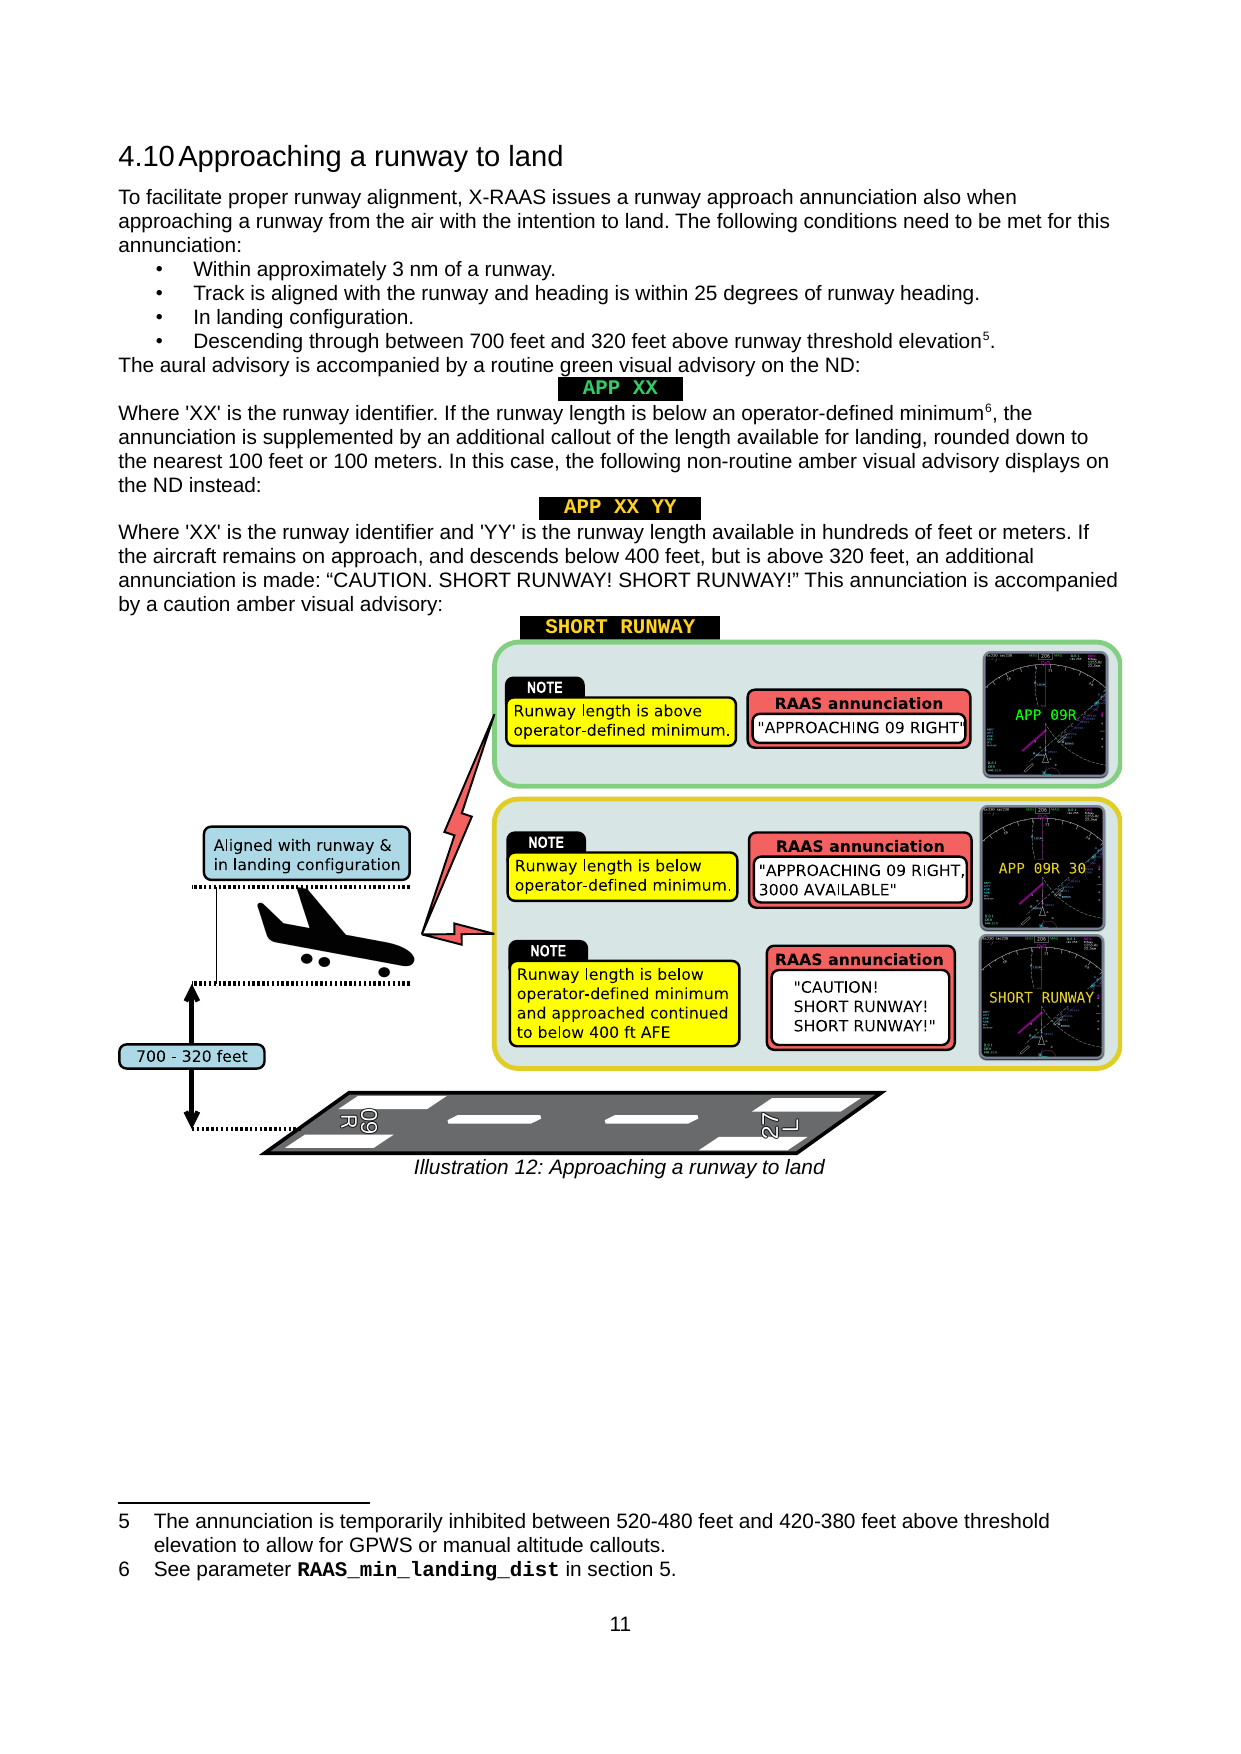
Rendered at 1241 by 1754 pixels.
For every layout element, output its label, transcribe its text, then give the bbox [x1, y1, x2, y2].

text APP XX [118, 377, 1122, 401]
list In landing configuration. [156, 305, 1122, 329]
text The aural advisory is accompanied by a routine green visual advisory on the ND: [118, 353, 1122, 377]
list Descending through between 700 feet and 320 feet above runway threshold elevation. [156, 329, 1122, 353]
list Within approximately 3 nm of a runway. [156, 257, 1122, 281]
text Illustration 12: Approaching a runway to land [118, 1156, 1122, 1179]
text APP XX YY [118, 497, 1122, 520]
text Where 'XX' is the runway identifier and 'YY' is the runway length available in hundreds of feet or meters. If the aircraft remains on approach, and descends below 400 feet, but is above 320 feet, an additional annunciation is made: “CAUTION. SHORT RUNWAY! SHORT RUNWAY!” This annunciation is accompanied by a caution amber visual advisory: [118, 520, 1122, 616]
text Where 'XX' is the runway identifier. If the runway length is below an operator-defined minimum, the annunciation is supplemented by an additional callout of the length available for landing, rounded down to the nearest 100 feet or 100 meters. In this case, the following non-routine amber visual advisory displays on the ND instead: [118, 401, 1122, 497]
list The annunciation is temporarily inhibited between 520-480 feet and 420-380 feet above threshold elevation to allow for GPWS or manual altitude callouts. [118, 1509, 1122, 1557]
list Track is aligned with the runway and heading is within 25 degrees of runway heading. [156, 281, 1122, 305]
text SHORT RUNWAY [118, 616, 1122, 639]
subtitle Approaching a runway to land [118, 139, 1122, 172]
text See parameter RAAS_min_landing_dist in section 5. [118, 1557, 1122, 1582]
text To facilitate proper runway alignment, X-RAAS issues a runway approach annunciation also when approaching a runway from the air with the intention to land. The following conditions need to be met for this annunciation: [118, 185, 1122, 257]
